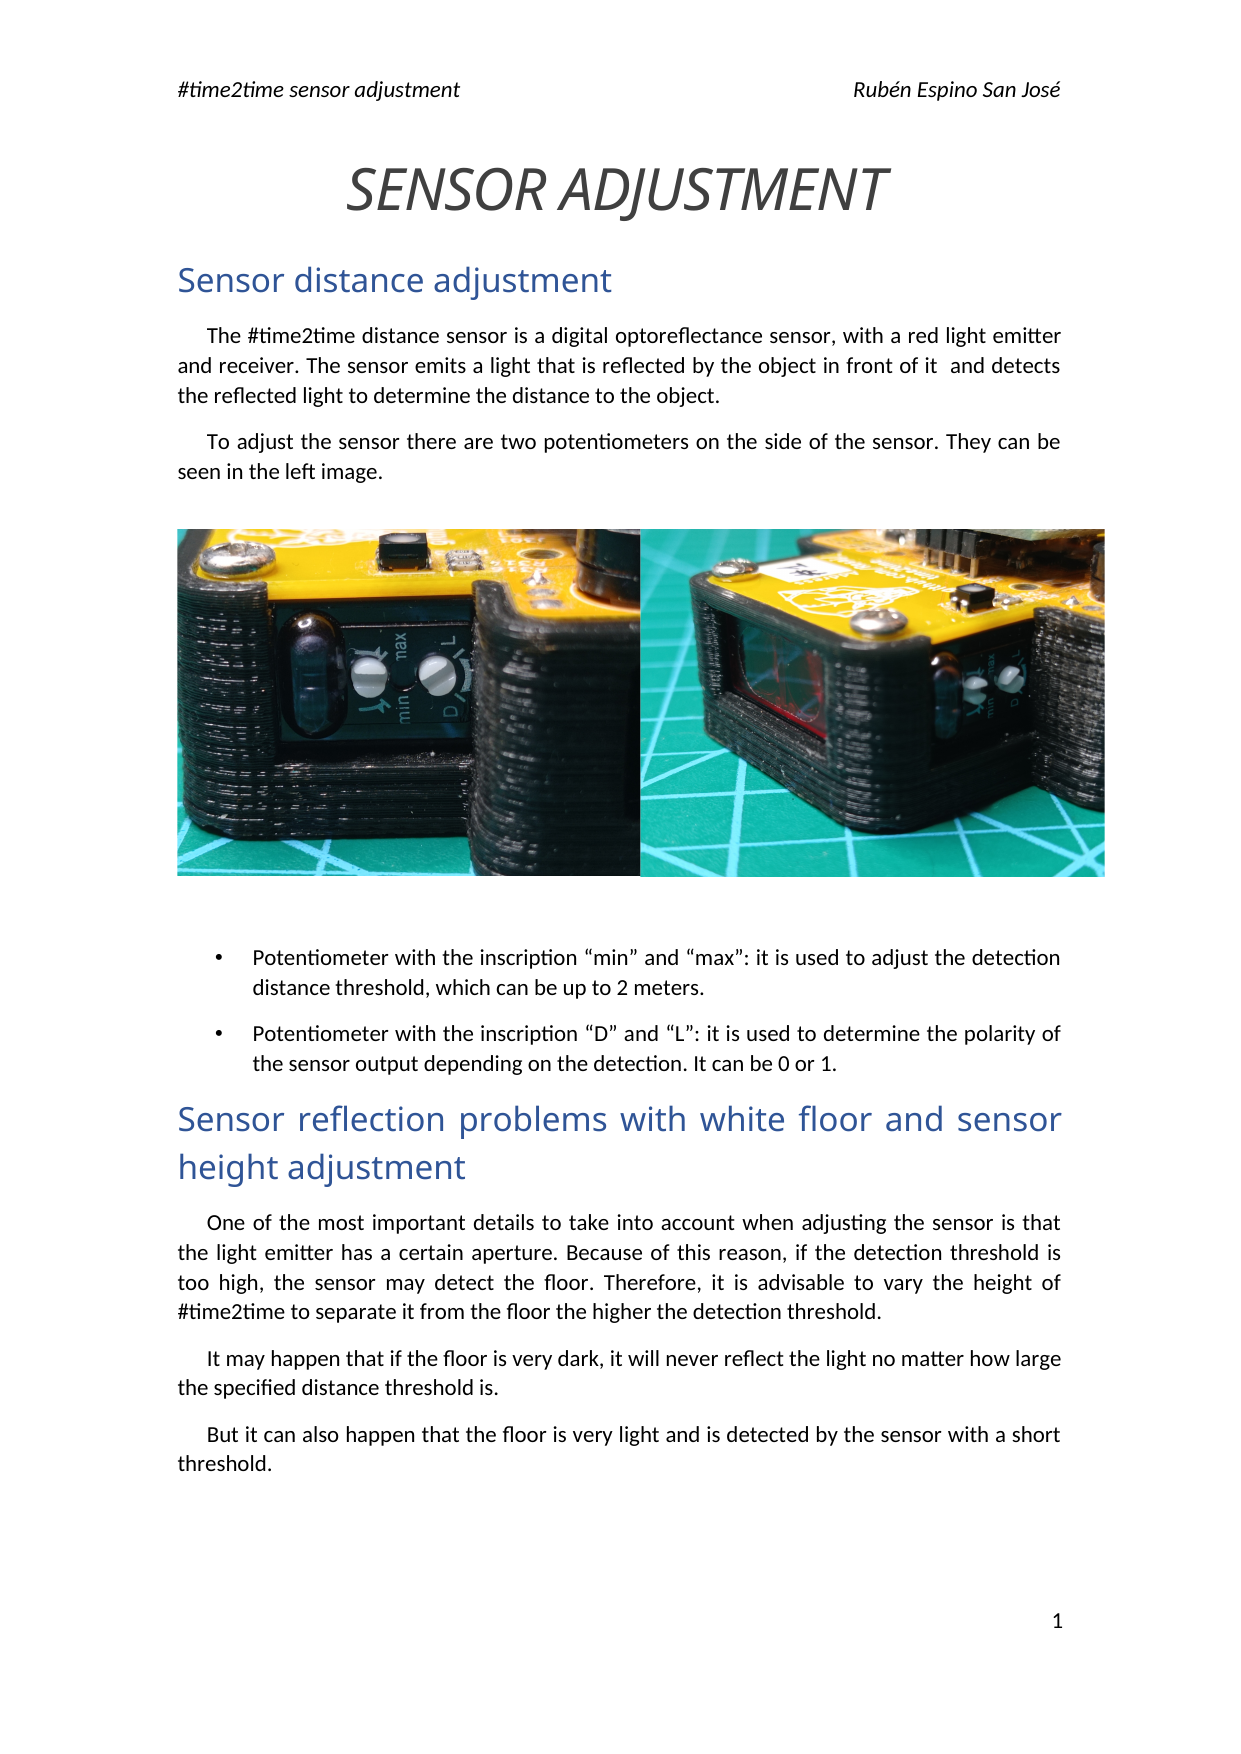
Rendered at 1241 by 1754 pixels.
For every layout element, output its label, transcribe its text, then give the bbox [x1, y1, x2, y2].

text But it can also happen that the floor is very light and is detected by the sensor with a short threshold. [177, 1420, 1063, 1477]
text Sensor distance adjustment [177, 257, 1063, 302]
text To adjust the sensor there are two potentiometers on the side of the sensor. They can be seen in the left image. [177, 427, 1063, 485]
subtitle SENSOR ADJUSTMENT [177, 148, 1063, 227]
list Potentiometer with the inscription “D” and “L”: it is used to determine the polarity of the sensor output depending on the detection. It can be 0 or 1. [215, 1019, 1063, 1077]
text It may happen that if the floor is very dark, it will never reflect the light no matter how large the specified distance threshold is. [177, 1344, 1063, 1401]
text One of the most important details to take into account when adjusting the sensor is that the light emitter has a certain aperture. Because of this reason, if the detection threshold is too high, the sensor may detect the floor. Therefore, it is advisable to vary the height of #time2time to separate it from the floor the higher the detection threshold. [177, 1208, 1063, 1325]
text The #time2time distance sensor is a digital optoreflectance sensor, with a red light emitter and receiver. The sensor emits a light that is reflected by the object in front of it and detects the reflected light to determine the distance to the object. [177, 321, 1063, 409]
text Sensor reflection problems with white floor and sensor height adjustment [177, 1095, 1063, 1189]
picture [177, 529, 1105, 877]
list Potentiometer with the inscription “min” and “max”: it is used to adjust the detection distance threshold, which can be up to 2 meters. [215, 943, 1063, 1001]
